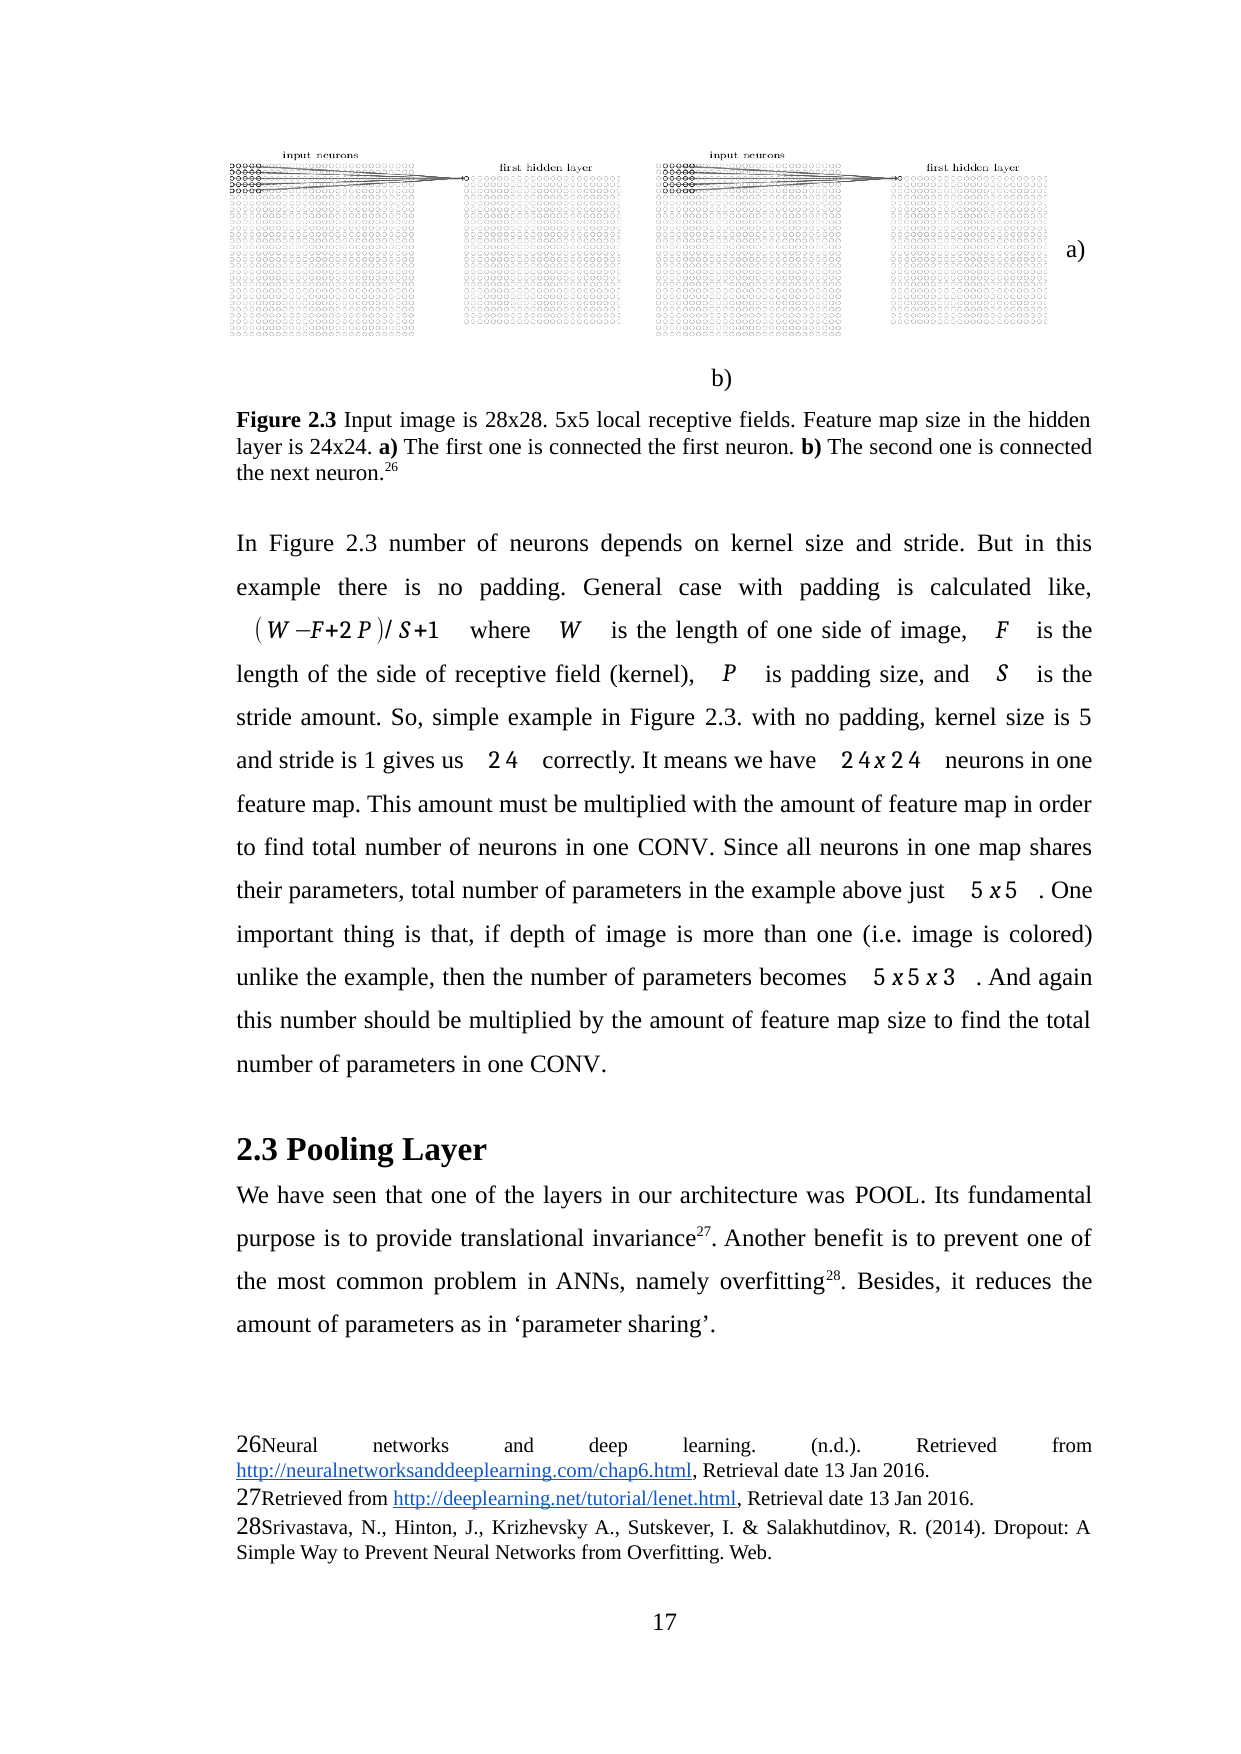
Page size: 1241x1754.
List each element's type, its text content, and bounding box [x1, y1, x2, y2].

picture [230, 147, 621, 336]
text Retrieved from http://deeplearning.net/tutorial/lenet.html, Retrieval date 13 Jan 2016. [236, 1482, 1093, 1511]
text Figure 2.3 Input image is 28x28. 5x5 local receptive fields. Feature map size in the hidden layer is 24x24. a) The first one is connected the first neuron. b) The second one is connected the next neuron. [236, 406, 1093, 485]
text Srivastava, N., Hinton, J., Krizhevsky A., Sutskever, I. & Salakhutdinov, R. (2014). Dropout: A Simple Way to Prevent Neural Networks from Overfitting. Web. [236, 1511, 1093, 1564]
text We have seen that one of the layers in our architecture was POOL. Its fundamental purpose is to provide translational invariance. Another benefit is to prevent one of the most common problem in ANNs, namely overfitting. Besides, it reduces the amount of parameters as in ‘parameter sharing’. [236, 1180, 1093, 1338]
picture [656, 147, 1048, 336]
subtitle 2.3 Pooling Layer [236, 1129, 1093, 1168]
text a) b) [386, 234, 1093, 392]
text Neural networks and deep learning. (n.d.). Retrieved from http://neuralnetworksanddeeplearning.com/chap6.html, Retrieval date 13 Jan 2016. [236, 1429, 1093, 1482]
text In Figure 2.3 number of neurons depends on kernel size and stride. But in this example there is no padding. General case with padding is calculated like, where is the length of one side of image, is the length of the side of receptive field (kernel), is padding size, and is the stride amount. So, simple example in Figure 2.3. with no padding, kernel size is 5 and stride is 1 gives us correctly. It means we have neurons in one feature map. This amount must be multiplied with the amount of feature map in order to find total number of neurons in one CONV. Since all neurons in one map shares their parameters, total number of parameters in the example above just . One important thing is that, if depth of image is more than one (i.e. image is colored) unlike the example, then the number of parameters becomes . And again this number should be multiplied by the amount of feature map size to find the total number of parameters in one CONV. [236, 528, 1093, 1077]
